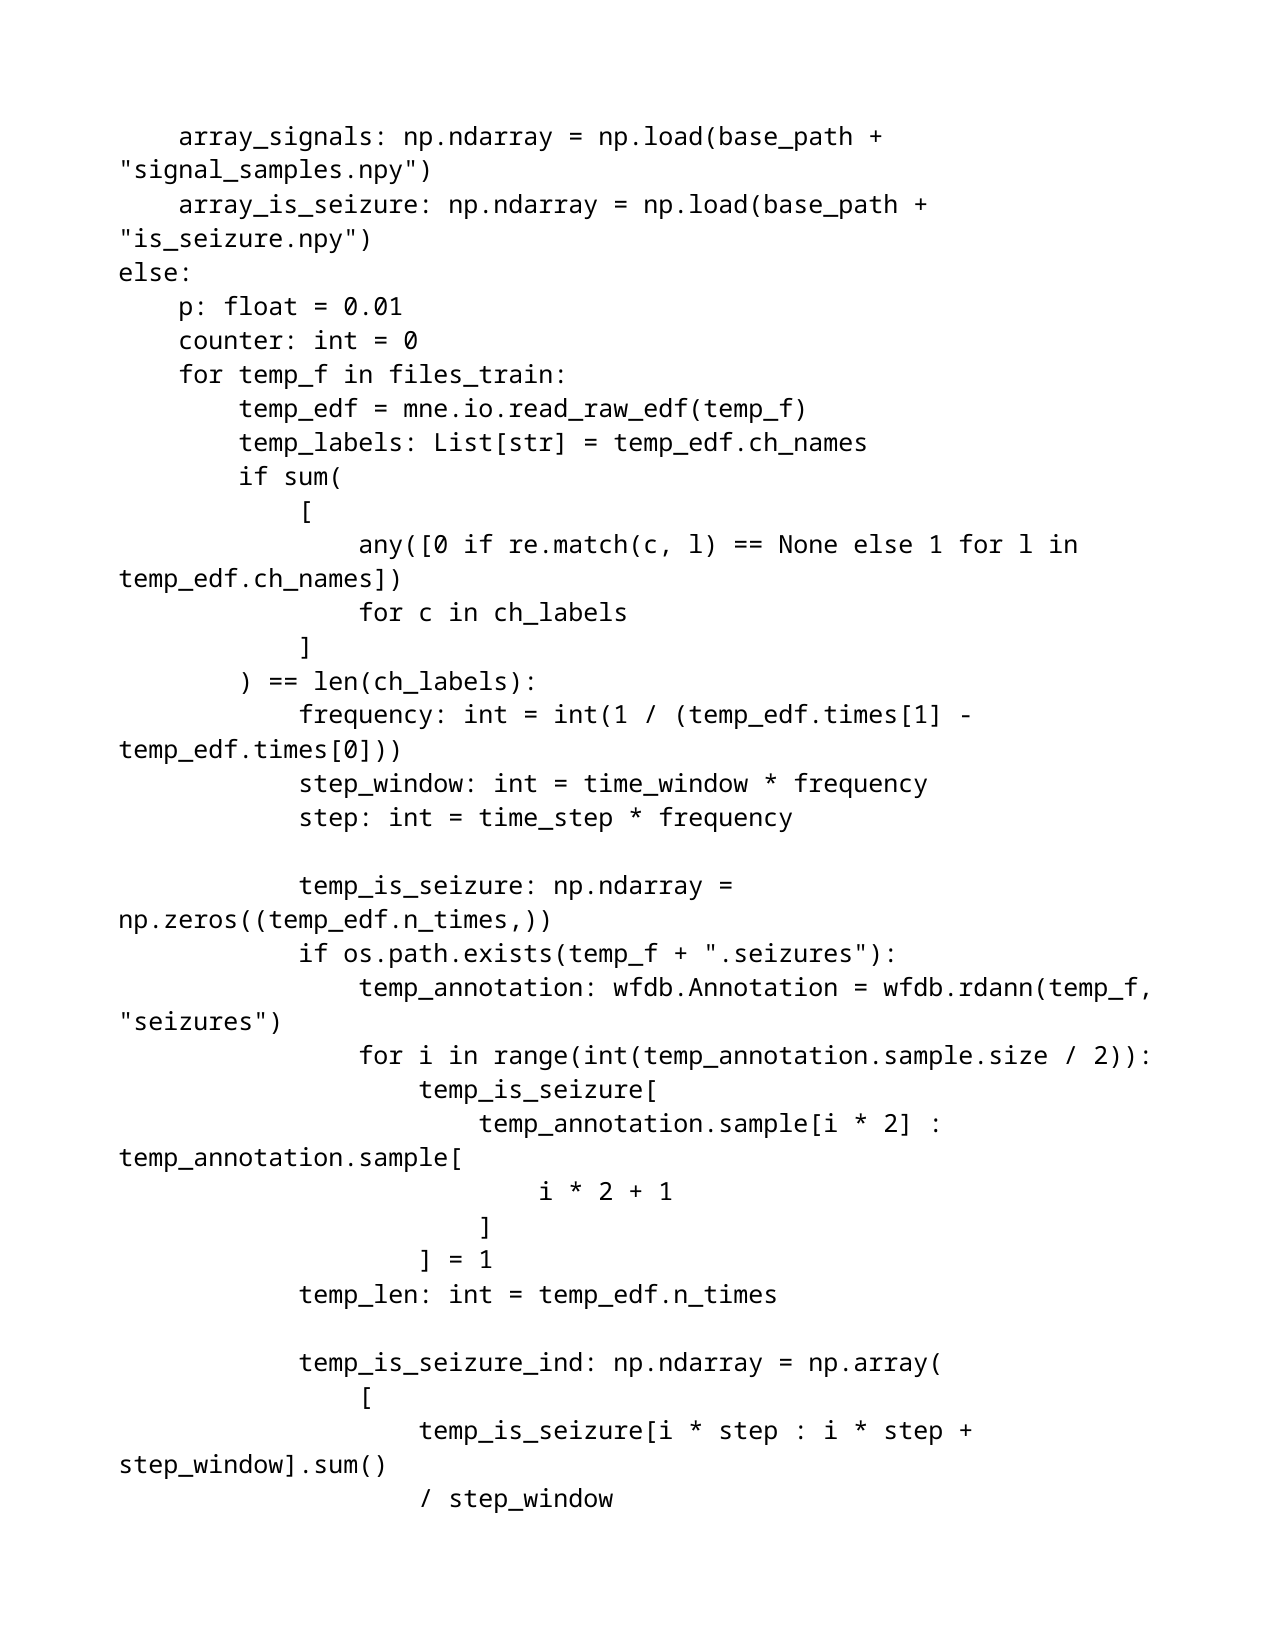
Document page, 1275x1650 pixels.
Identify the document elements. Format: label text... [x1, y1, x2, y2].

text [ [118, 1378, 1157, 1412]
text temp_annotation: wfdb.Annotation = wfdb.rdann(temp_f, "seizures") [118, 970, 1157, 1038]
text ) == len(ch_labels): [118, 663, 1157, 697]
text step: int = time_step * frequency [118, 799, 1157, 833]
text step_window: int = time_window * frequency [118, 765, 1157, 799]
text temp_is_seizure[ [118, 1072, 1157, 1106]
text for c in ch_labels [118, 595, 1157, 629]
text temp_is_seizure[i * step : i * step + step_window].sum() [118, 1412, 1157, 1481]
text array_is_seizure: np.ndarray = np.load(base_path + "is_seizure.npy") [118, 186, 1157, 254]
text ] [118, 629, 1157, 663]
text temp_labels: List[str] = temp_edf.ch_names [118, 425, 1157, 459]
text temp_is_seizure_ind: np.ndarray = np.array( [118, 1344, 1157, 1378]
text for i in range(int(temp_annotation.sample.size / 2)): [118, 1038, 1157, 1072]
text temp_edf = mne.io.read_raw_edf(temp_f) [118, 391, 1157, 425]
text if os.path.exists(temp_f + ".seizures"): [118, 936, 1157, 970]
text for temp_f in files_train: [118, 357, 1157, 391]
text else: [118, 254, 1157, 288]
text ] = 1 [118, 1242, 1157, 1276]
text p: float = 0.01 [118, 288, 1157, 322]
text any([0 if re.match(c, l) == None else 1 for l in temp_edf.ch_names]) [118, 527, 1157, 595]
text if sum( [118, 459, 1157, 493]
text counter: int = 0 [118, 322, 1157, 357]
text [ [118, 493, 1157, 527]
text frequency: int = int(1 / (temp_edf.times[1] - temp_edf.times[0])) [118, 697, 1157, 765]
text ] [118, 1208, 1157, 1242]
text temp_annotation.sample[i * 2] : temp_annotation.sample[ [118, 1106, 1157, 1174]
text temp_is_seizure: np.ndarray = np.zeros((temp_edf.n_times,)) [118, 867, 1157, 936]
text temp_len: int = temp_edf.n_times [118, 1276, 1157, 1310]
text / step_window [118, 1481, 1157, 1515]
text i * 2 + 1 [118, 1174, 1157, 1208]
text array_signals: np.ndarray = np.load(base_path + "signal_samples.npy") [118, 118, 1157, 186]
